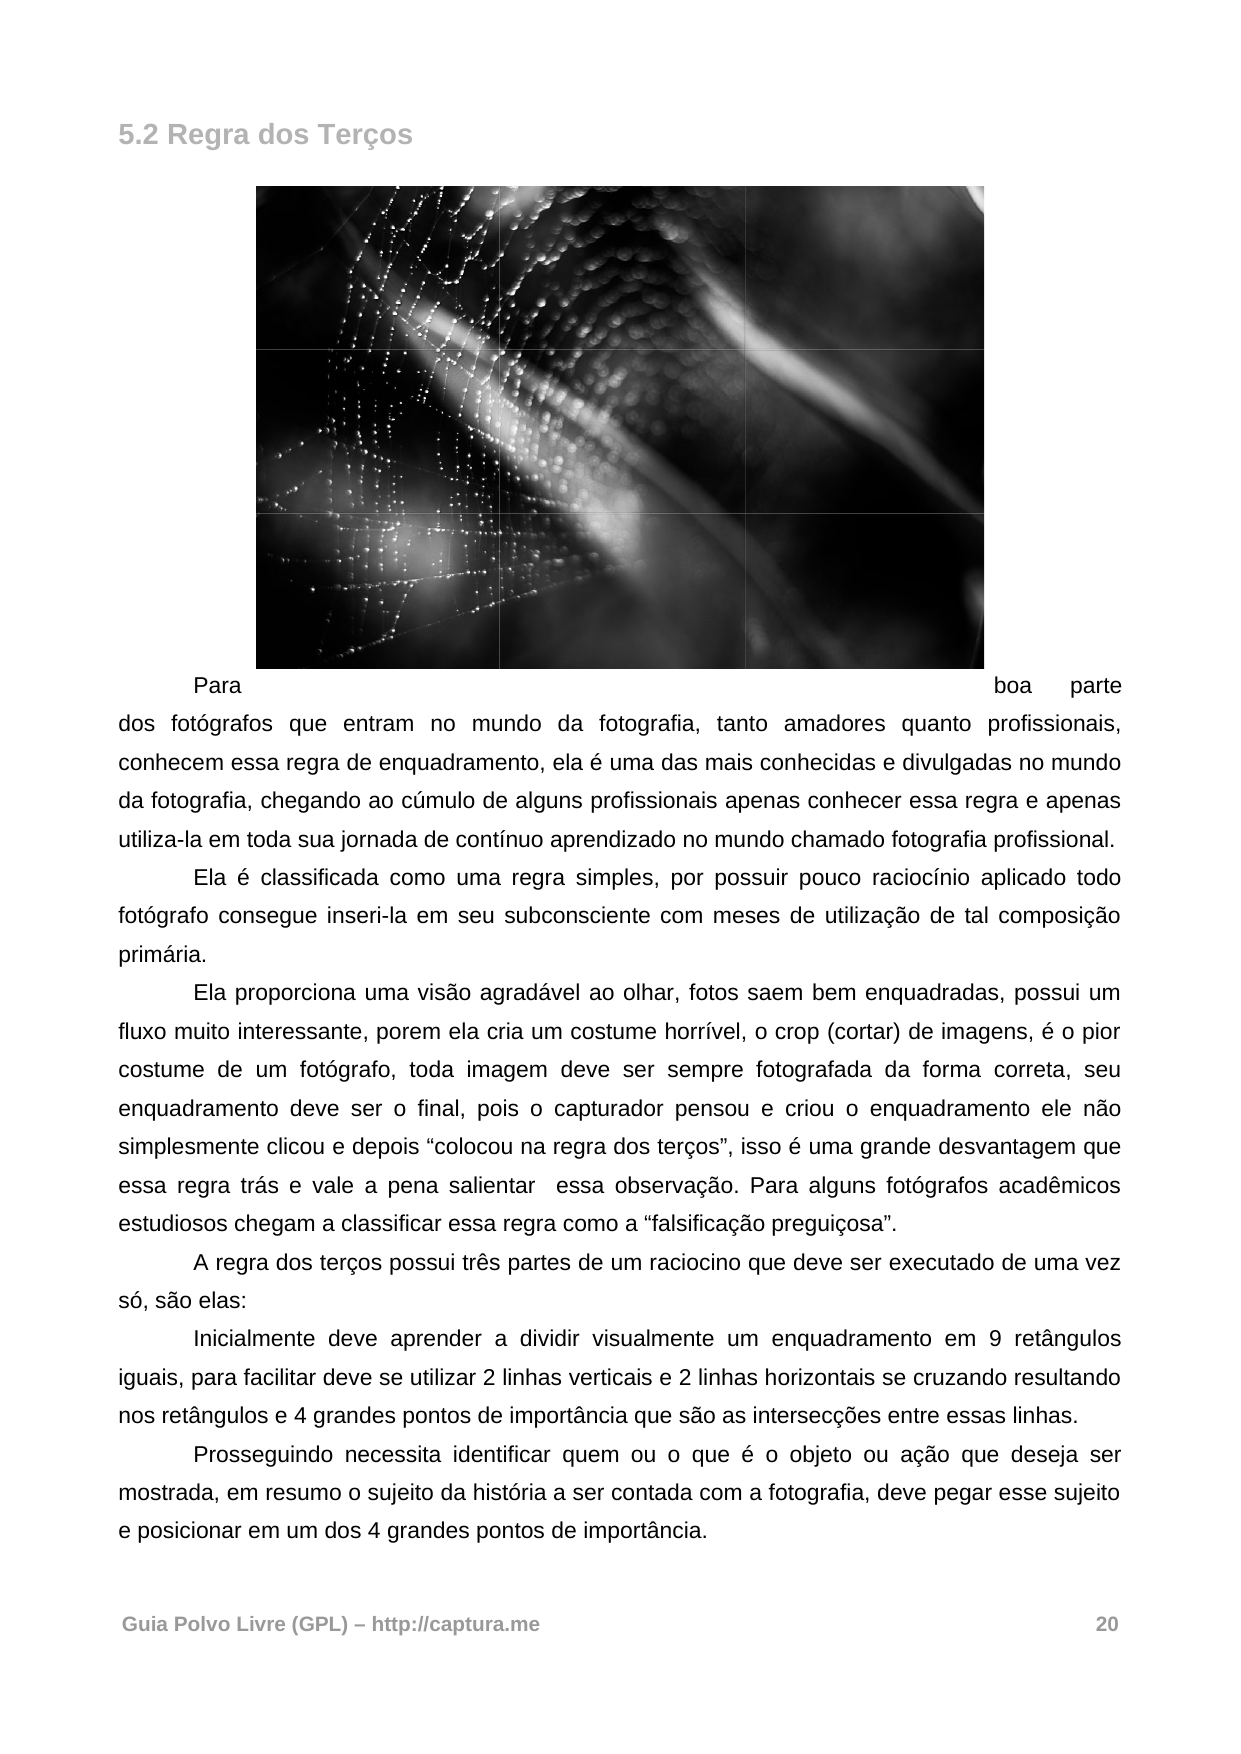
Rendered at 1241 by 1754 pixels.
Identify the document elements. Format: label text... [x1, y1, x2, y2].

text Ela é classificada como uma regra simples, por possuir pouco raciocínio aplicado todo fotógrafo consegue inseri-la em seu subconsciente com meses de utilização de tal composição primária. [118, 865, 1122, 967]
text Inicialmente deve aprender a dividir visualmente um enquadramento em 9 retângulos iguais, para facilitar deve se utilizar 2 linhas verticais e 2 linhas horizontais se cruzando resultando nos retângulos e 4 grandes pontos de importância que são as intersecções entre essas linhas. [118, 1326, 1122, 1428]
subtitle 5.2 Regra dos Terços [118, 118, 1122, 151]
text Prosseguindo necessita identificar quem ou o que é o objeto ou ação que deseja ser mostrada, em resumo o sujeito da história a ser contada com a fotografia, deve pegar esse sujeito e posicionar em um dos 4 grandes pontos de importância. [118, 1441, 1122, 1544]
text Ela proporciona uma visão agradável ao olhar, fotos saem bem enquadradas, possui um fluxo muito interessante, porem ela cria um costume horrível, o crop (cortar) de imagens, é o pior costume de um fotógrafo, toda imagem deve ser sempre fotografada da forma correta, seu enquadramento deve ser o final, pois o capturador pensou e criou o enquadramento ele não simplesmente clicou e depois “colocou na regra dos terços”, isso é uma grande desvantagem que essa regra trás e vale a pena salientar essa observação. Para alguns fotógrafos acadêmicos estudiosos chegam a classificar essa regra como a “falsificação preguiçosa”. [118, 980, 1122, 1236]
text A regra dos terços possui três partes de um raciocino que deve ser executado de uma vez só, são elas: [118, 1249, 1122, 1313]
picture [256, 186, 985, 669]
text Para boa parte dos fotógrafos que entram no mundo da fotografia, tanto amadores quanto profissionais, conhecem essa regra de enquadramento, ela é uma das mais conhecidas e divulgadas no mundo da fotografia, chegando ao cúmulo de alguns profissionais apenas conhecer essa regra e apenas utiliza-la em toda sua jornada de contínuo aprendizado no mundo chamado fotografia profissional. [118, 673, 1122, 852]
